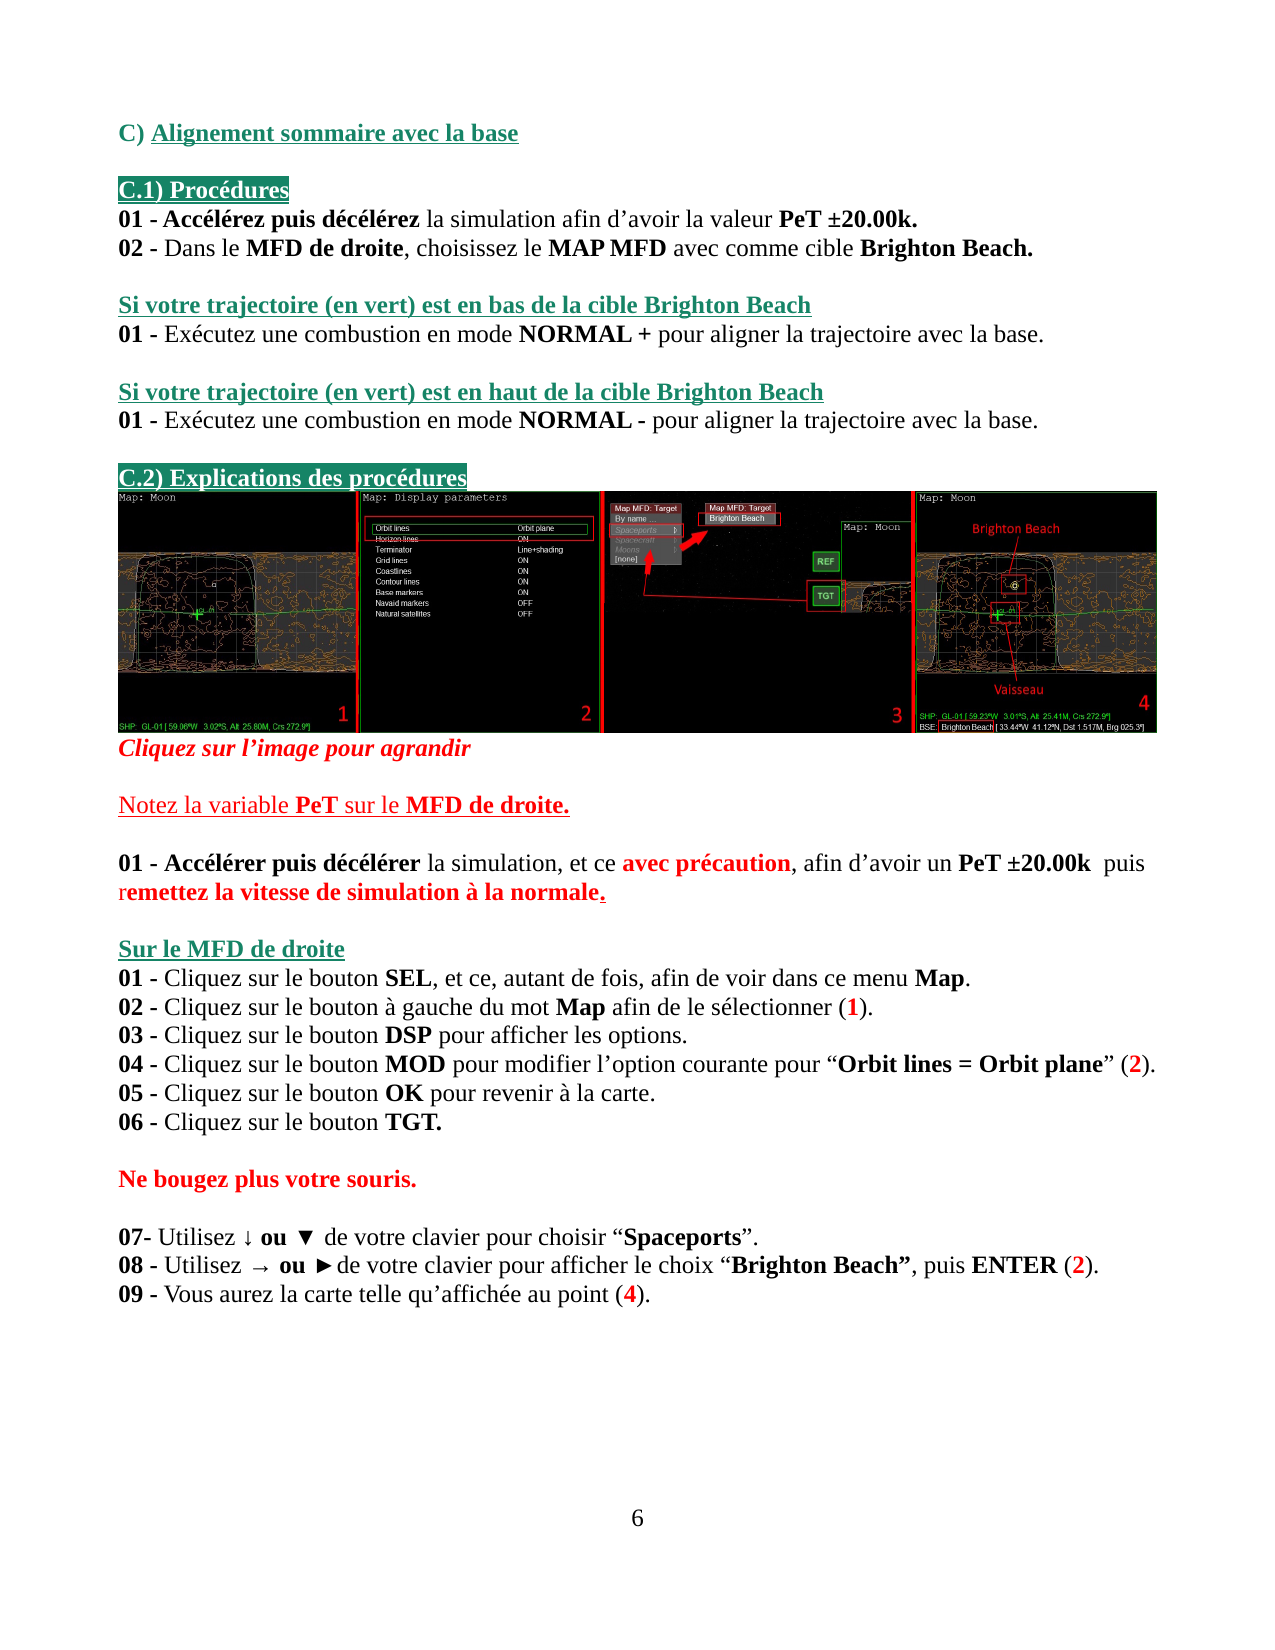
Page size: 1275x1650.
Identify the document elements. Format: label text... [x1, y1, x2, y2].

text 06 - Cliquez sur le bouton TGT. [118, 1107, 1157, 1136]
text C.2) Explications des procédures [118, 463, 1157, 491]
text 08 - Utilisez → ou ►de votre clavier pour afficher le choix “Brighton Beach”, puis ENTER (2). [118, 1251, 1157, 1279]
text 01 - Accélérer puis décélérer la simulation, et ce avec précaution, afin d’avoir un PeT ±20.00k puis remettez la vitesse de simulation à la normale. [118, 848, 1157, 906]
text Ne bougez plus votre souris. [118, 1164, 1157, 1193]
text 05 - Cliquez sur le bouton OK pour revenir à la carte. [118, 1078, 1157, 1107]
text 01 - Exécutez une combustion en mode NORMAL + pour aligner la trajectoire avec la base. [118, 319, 1157, 348]
text 07- Utilisez ↓ ou ▼ de votre clavier pour choisir “Spaceports”. [118, 1222, 1157, 1251]
text 02 - Cliquez sur le bouton à gauche du mot Map afin de le sélectionner (1). [118, 992, 1157, 1021]
text 04 - Cliquez sur le bouton MOD pour modifier l’option courante pour “Orbit lines = Orbit plane” (2). [118, 1049, 1157, 1078]
text 09 - Vous aurez la carte telle qu’affichée au point (4). [118, 1279, 1157, 1308]
text Cliquez sur l’image pour agrandir [118, 733, 1157, 762]
text 01 - Cliquez sur le bouton SEL, et ce, autant de fois, afin de voir dans ce menu Map. [118, 963, 1157, 992]
text C) Alignement sommaire avec la base [118, 118, 1157, 147]
text 01 - Accélérez puis décélérez la simulation afin d’avoir la valeur PeT ±20.00k. [118, 204, 1157, 233]
text C.1) Procédures [118, 176, 1157, 204]
text Si votre trajectoire (en vert) est en bas de la cible Brighton Beach [118, 291, 1157, 319]
text Notez la variable PeT sur le MFD de droite. [118, 791, 1157, 819]
text 01 - Exécutez une combustion en mode NORMAL - pour aligner la trajectoire avec la base. [118, 406, 1157, 434]
text Sur le MFD de droite [118, 934, 1157, 963]
picture [118, 491, 1157, 733]
text 03 - Cliquez sur le bouton DSP pour afficher les options. [118, 1021, 1157, 1049]
text Si votre trajectoire (en vert) est en haut de la cible Brighton Beach [118, 377, 1157, 406]
text 02 - Dans le MFD de droite, choisissez le MAP MFD avec comme cible Brighton Beach. [118, 233, 1157, 262]
